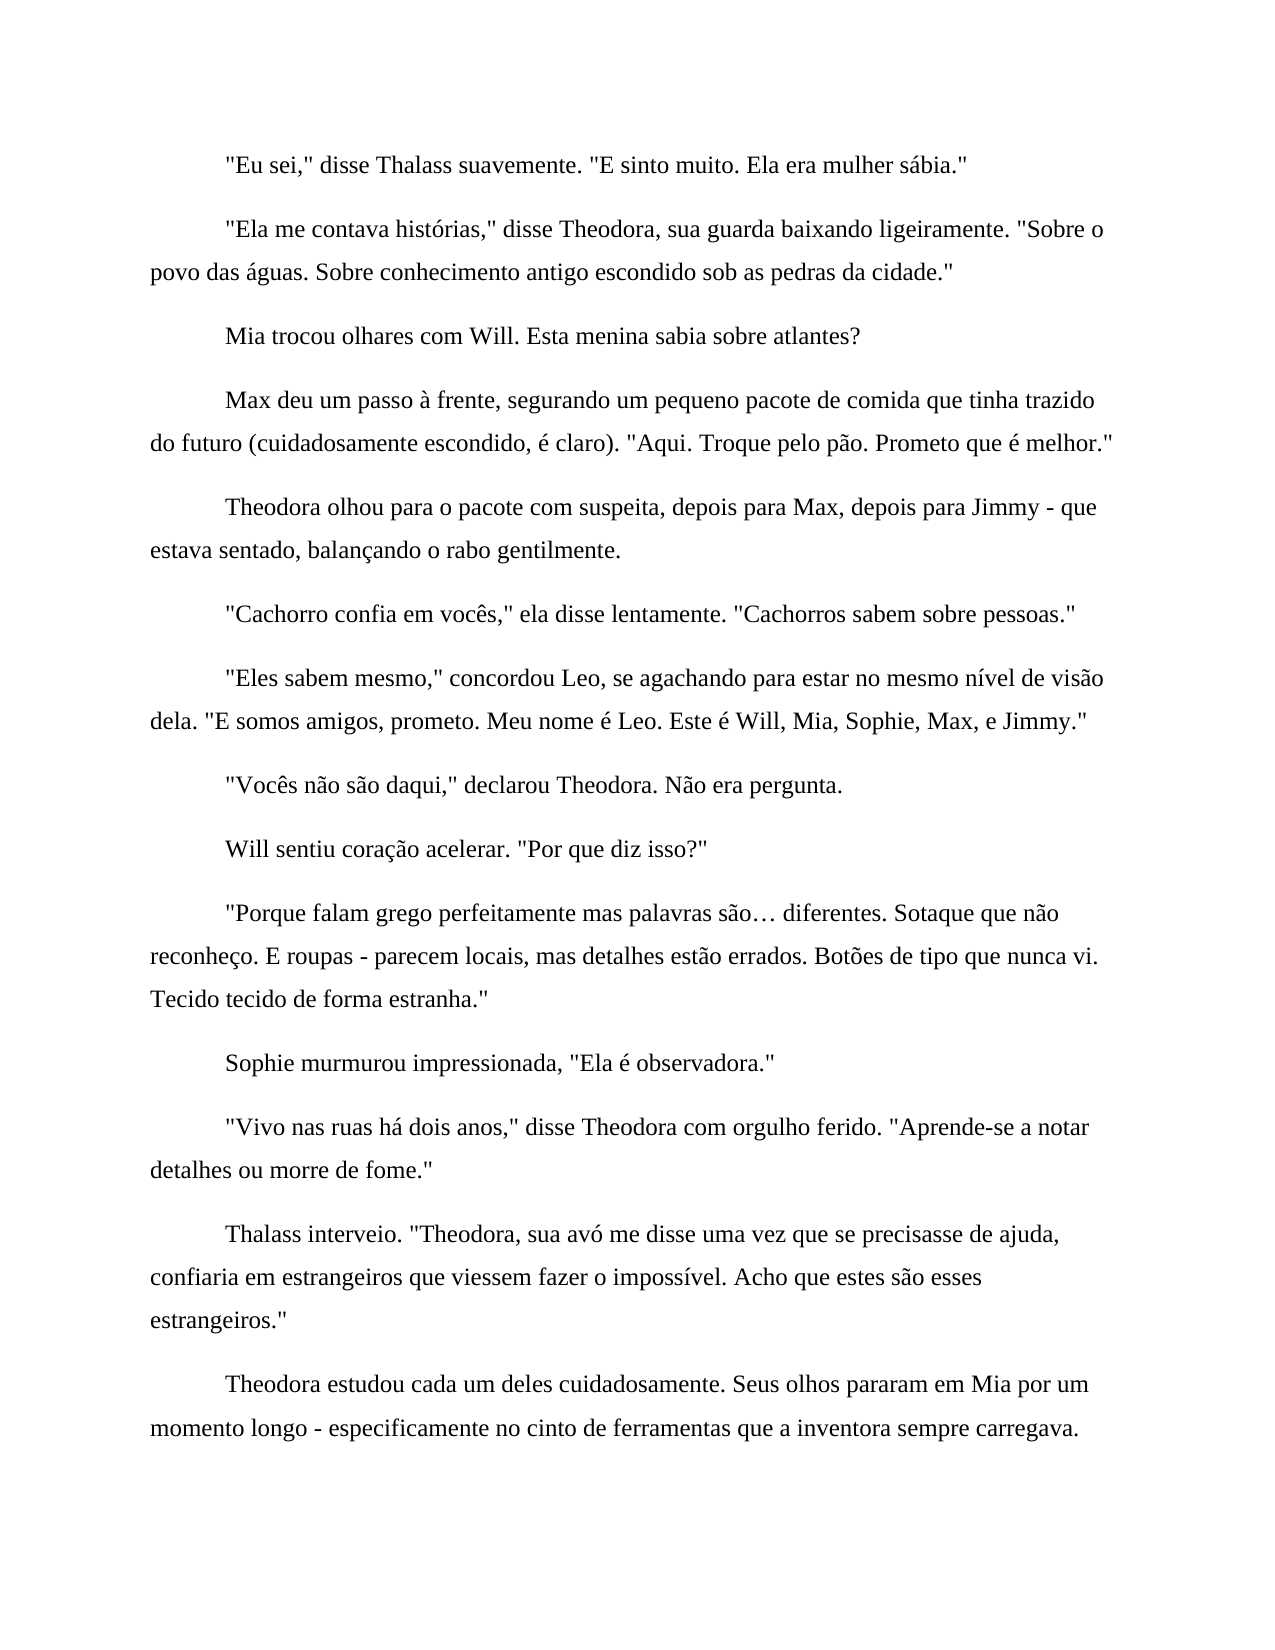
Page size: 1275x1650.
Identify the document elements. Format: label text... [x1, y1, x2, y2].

text Thalass interveio. "Theodora, sua avó me disse uma vez que se precisasse de ajuda, confiaria em estrangeiros que viessem fazer o impossível. Acho que estes são esses estrangeiros." [150, 1219, 1125, 1334]
text "Eu sei," disse Thalass suavemente. "E sinto muito. Ela era mulher sábia." [150, 150, 1125, 179]
text "Eles sabem mesmo," concordou Leo, se agachando para estar no mesmo nível de visão dela. "E somos amigos, prometo. Meu nome é Leo. Este é Will, Mia, Sophie, Max, e Jimmy." [150, 663, 1125, 735]
text "Vocês não são daqui," declarou Theodora. Não era pergunta. [150, 770, 1125, 799]
text Theodora olhou para o pacote com suspeita, depois para Max, depois para Jimmy - que estava sentado, balançando o rabo gentilmente. [150, 492, 1125, 564]
text "Cachorro confia em vocês," ela disse lentamente. "Cachorros sabem sobre pessoas." [150, 599, 1125, 628]
text "Ela me contava histórias," disse Theodora, sua guarda baixando ligeiramente. "Sobre o povo das águas. Sobre conhecimento antigo escondido sob as pedras da cidade." [150, 214, 1125, 286]
text Mia trocou olhares com Will. Esta menina sabia sobre atlantes? [150, 321, 1125, 350]
text "Vivo nas ruas há dois anos," disse Theodora com orgulho ferido. "Aprende-se a notar detalhes ou morre de fome." [150, 1112, 1125, 1184]
text Theodora estudou cada um deles cuidadosamente. Seus olhos pararam em Mia por um momento longo - especificamente no cinto de ferramentas que a inventora sempre carregava. [150, 1369, 1125, 1441]
text Will sentiu coração acelerar. "Por que diz isso?" [150, 834, 1125, 863]
text Max deu um passo à frente, segurando um pequeno pacote de comida que tinha trazido do futuro (cuidadosamente escondido, é claro). "Aqui. Troque pelo pão. Prometo que é melhor." [150, 385, 1125, 457]
text Sophie murmurou impressionada, "Ela é observadora." [150, 1048, 1125, 1077]
text "Porque falam grego perfeitamente mas palavras são… diferentes. Sotaque que não reconheço. E roupas - parecem locais, mas detalhes estão errados. Botões de tipo que nunca vi. Tecido tecido de forma estranha." [150, 898, 1125, 1013]
